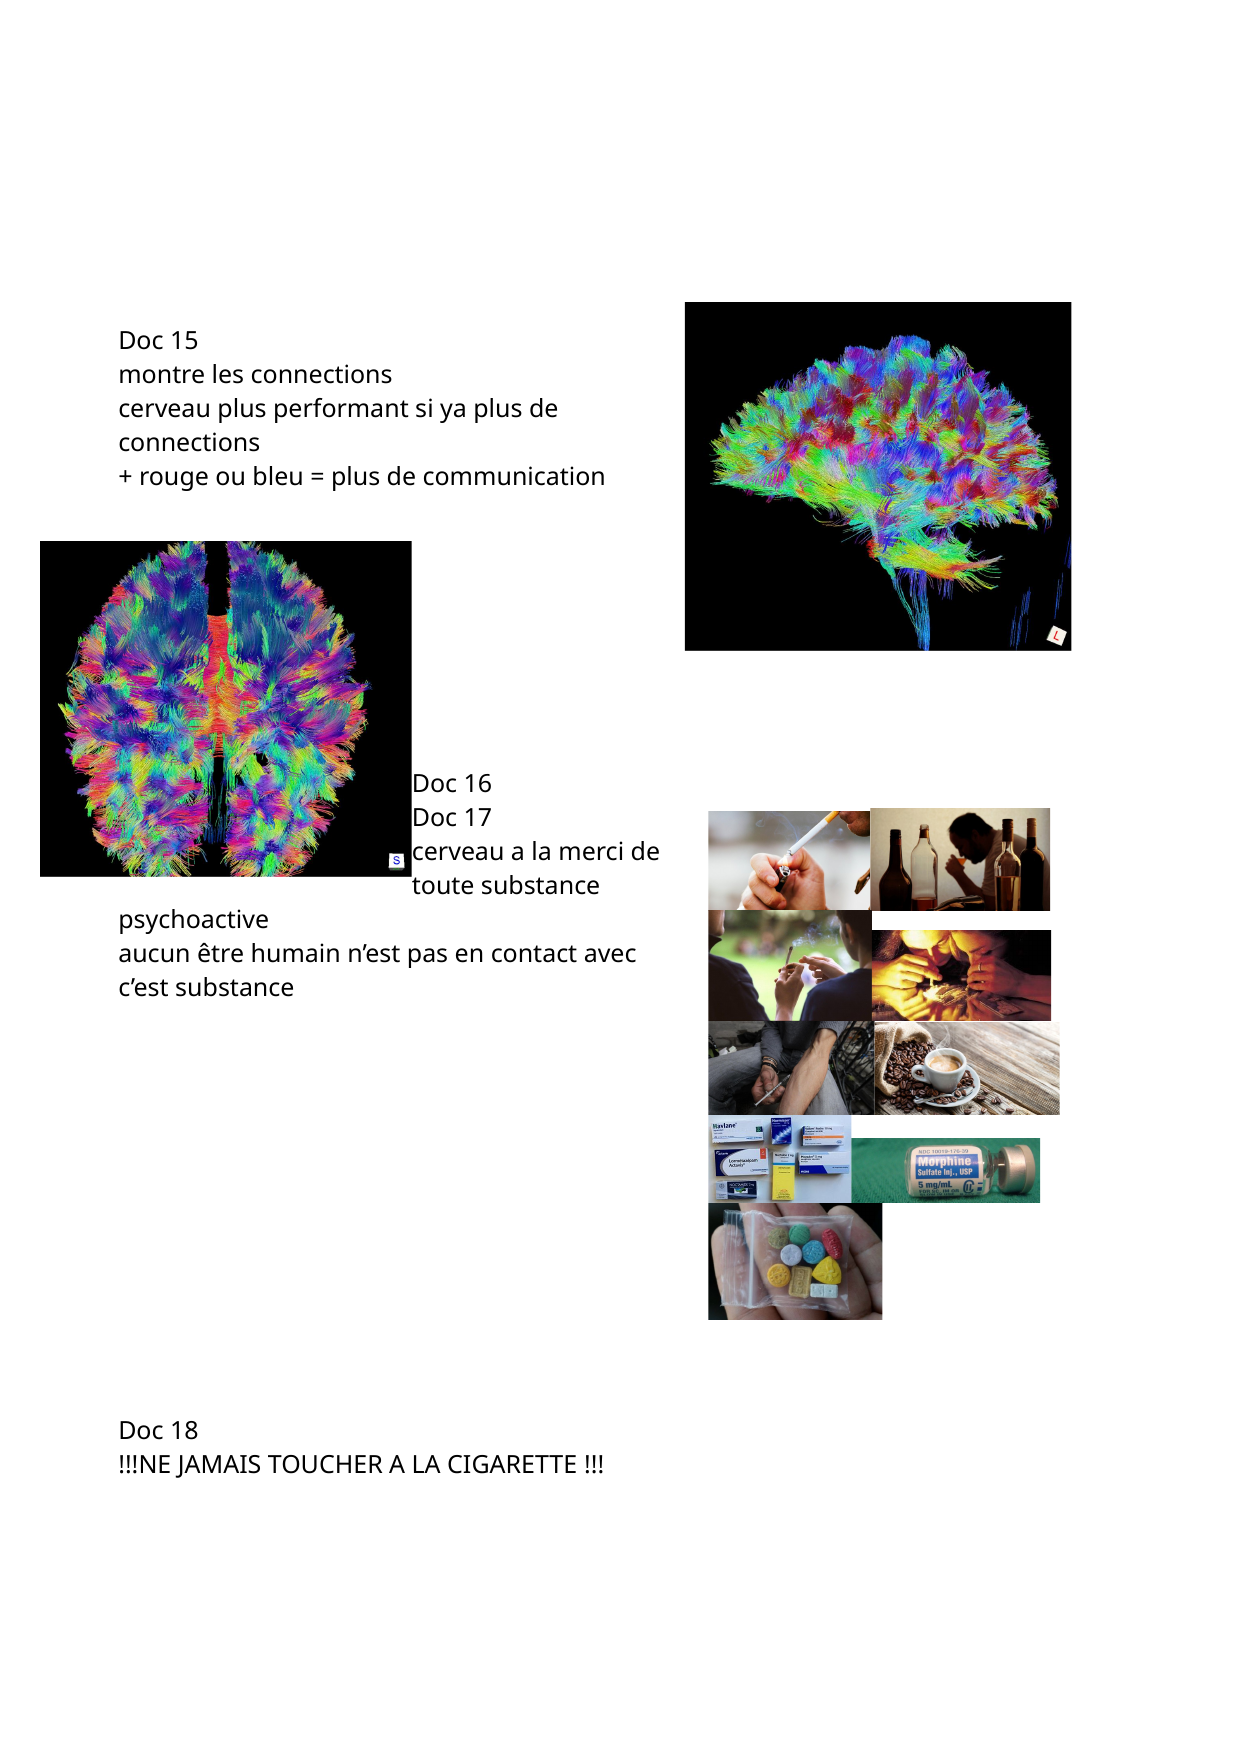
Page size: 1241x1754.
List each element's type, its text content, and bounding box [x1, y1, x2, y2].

text cerveau plus performant si ya plus de connections [118, 391, 684, 459]
text + rouge ou bleu = plus de communication [118, 459, 684, 493]
text Doc 17 [412, 799, 690, 833]
text [1075, 833, 1122, 936]
text Doc 15 [118, 322, 684, 357]
text [1072, 459, 1122, 493]
text [1075, 799, 1122, 833]
text [1072, 391, 1122, 459]
picture [40, 541, 412, 877]
text [1072, 357, 1122, 391]
text Doc 18 [118, 1412, 1122, 1447]
text !!!NE JAMAIS TOUCHER A LA CIGARETTE !!! [118, 1447, 1122, 1481]
text [1075, 936, 1122, 1004]
text cerveau a la merci de toute substance psychoactive [118, 833, 690, 936]
text Doc 16 [412, 765, 1122, 799]
text [1072, 322, 1122, 357]
text montre les connections [118, 357, 684, 391]
text aucun être humain n’est pas en contact avec c’est substance [118, 936, 690, 1004]
picture [684, 302, 1072, 651]
